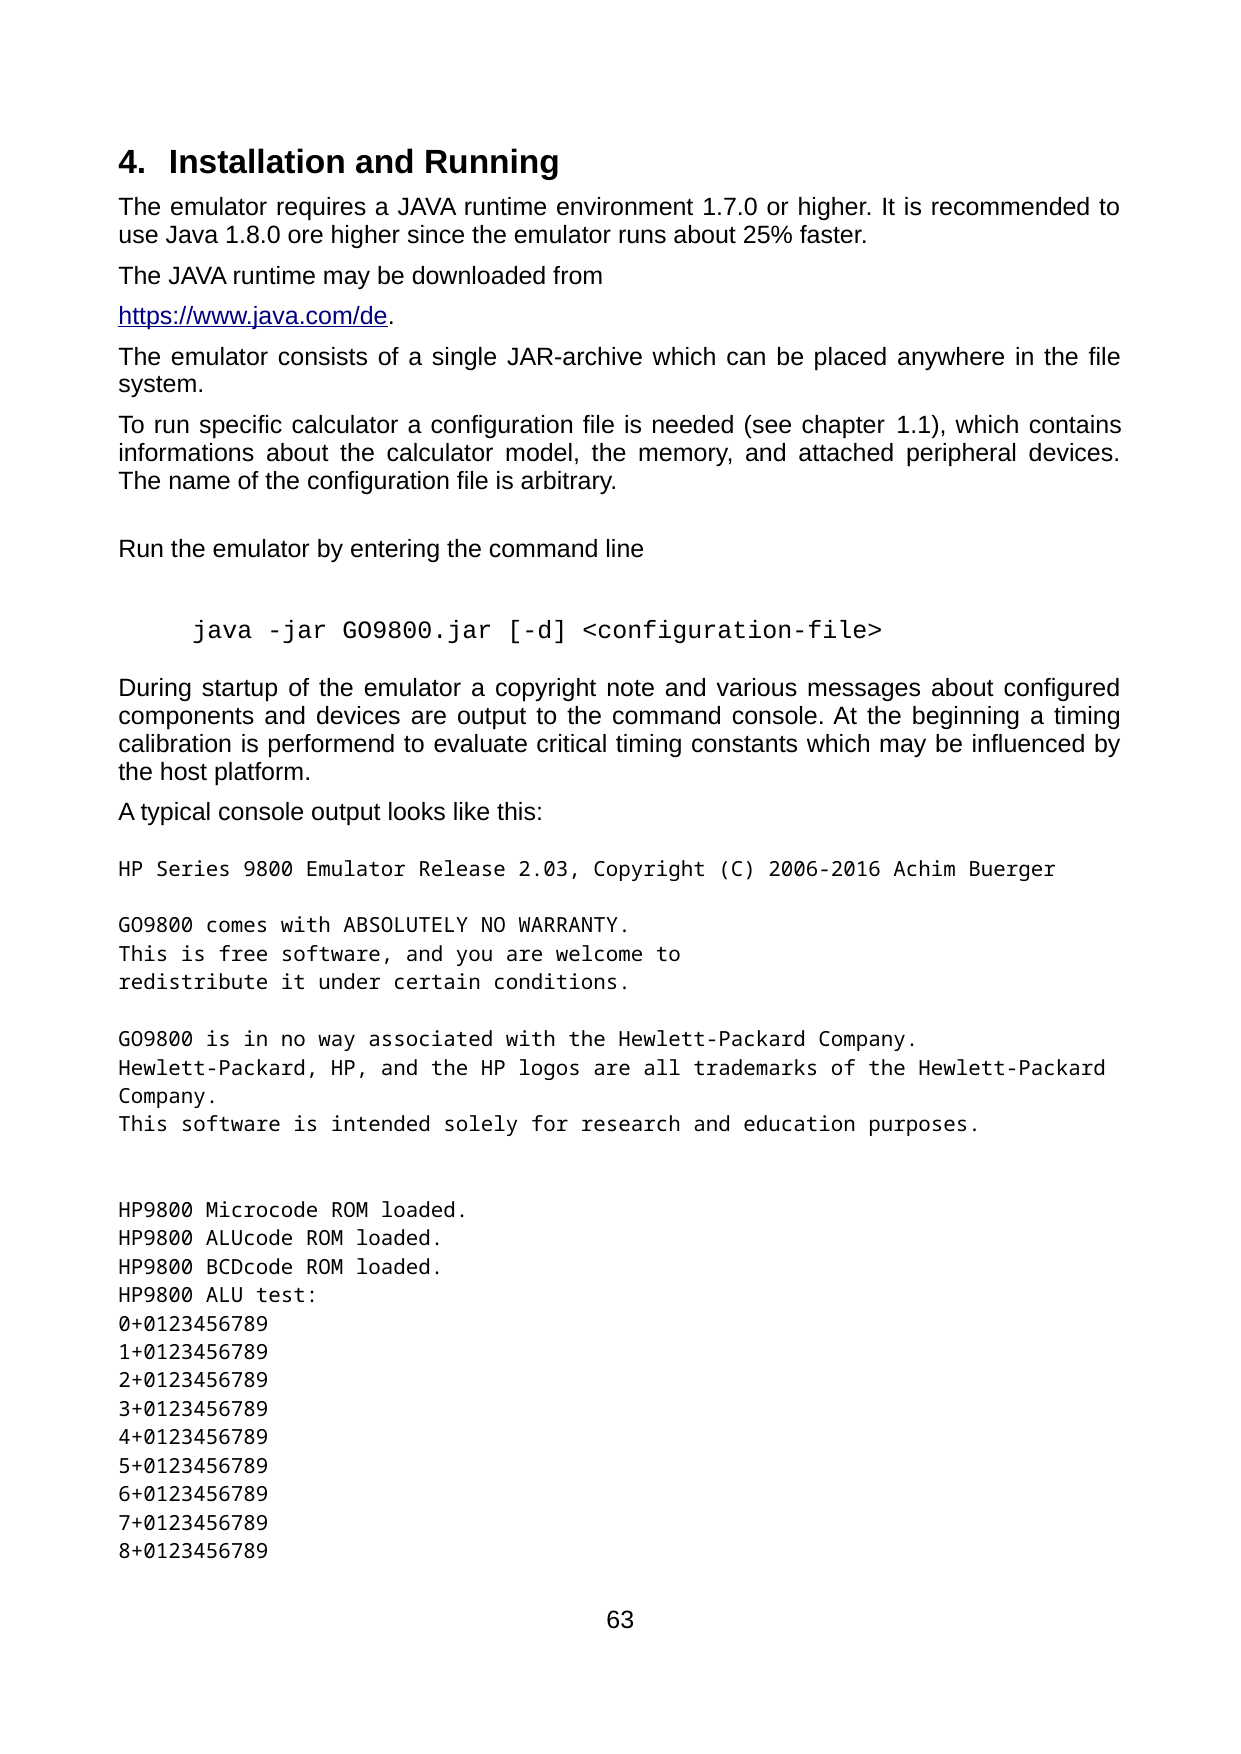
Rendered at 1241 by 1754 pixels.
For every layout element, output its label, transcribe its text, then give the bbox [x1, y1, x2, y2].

text HP9800 ALU test: [118, 1280, 1122, 1309]
text 8+0123456789 [118, 1536, 1122, 1564]
text 1+0123456789 [118, 1337, 1122, 1366]
text 3+0123456789 [118, 1394, 1122, 1422]
text 6+0123456789 [118, 1479, 1122, 1508]
text To run specific calculator a configuration file is needed (see chapter 1.1), which contains informations about the calculator model, the memory, and attached peripheral devices. The name of the configuration file is arbitrary. [118, 411, 1122, 494]
text HP Series 9800 Emulator Release 2.03, Copyright (C) 2006-2016 Achim Buerger [118, 854, 1122, 882]
text 0+0123456789 [118, 1309, 1122, 1337]
text During startup of the emulator a copyright note and various messages about configured components and devices are output to the command console. At the beginning a timing calibration is performend to evaluate critical timing constants which may be influenced by the host platform. [118, 674, 1122, 785]
text redistribute it under certain conditions. [118, 967, 1122, 996]
text 2+0123456789 [118, 1366, 1122, 1394]
text https://www.java.com/de. [118, 302, 1122, 330]
text This software is intended solely for research and education purposes. [118, 1109, 1122, 1138]
text A typical console output looks like this: [118, 798, 1122, 826]
text GO9800 is in no way associated with the Hewlett-Packard Company. [118, 1024, 1122, 1053]
text HP9800 BCDcode ROM loaded. [118, 1252, 1122, 1280]
text GO9800 comes with ABSOLUTELY NO WARRANTY. [118, 911, 1122, 939]
text java -jar GO9800.jar [-d] <configuration-file> [118, 616, 1122, 646]
text HP9800 Microcode ROM loaded. [118, 1195, 1122, 1223]
text The emulator requires a JAVA runtime environment 1.7.0 or higher. It is recommended to use Java 1.8.0 ore higher since the emulator runs about 25% faster. [118, 193, 1122, 249]
text Run the emulator by entering the command line [118, 535, 1122, 563]
text 5+0123456789 [118, 1451, 1122, 1479]
text The JAVA runtime may be downloaded from [118, 261, 1122, 289]
text HP9800 ALUcode ROM loaded. [118, 1223, 1122, 1252]
text 7+0123456789 [118, 1508, 1122, 1536]
text The emulator consists of a single JAR-archive which can be placed anywhere in the file system. [118, 342, 1122, 398]
text Hewlett-Packard, HP, and the HP logos are all trademarks of the Hewlett-Packard Company. [118, 1053, 1122, 1109]
text 4+0123456789 [118, 1422, 1122, 1451]
subtitle Installation and Running [118, 143, 1122, 181]
text This is free software, and you are welcome to [118, 939, 1122, 967]
